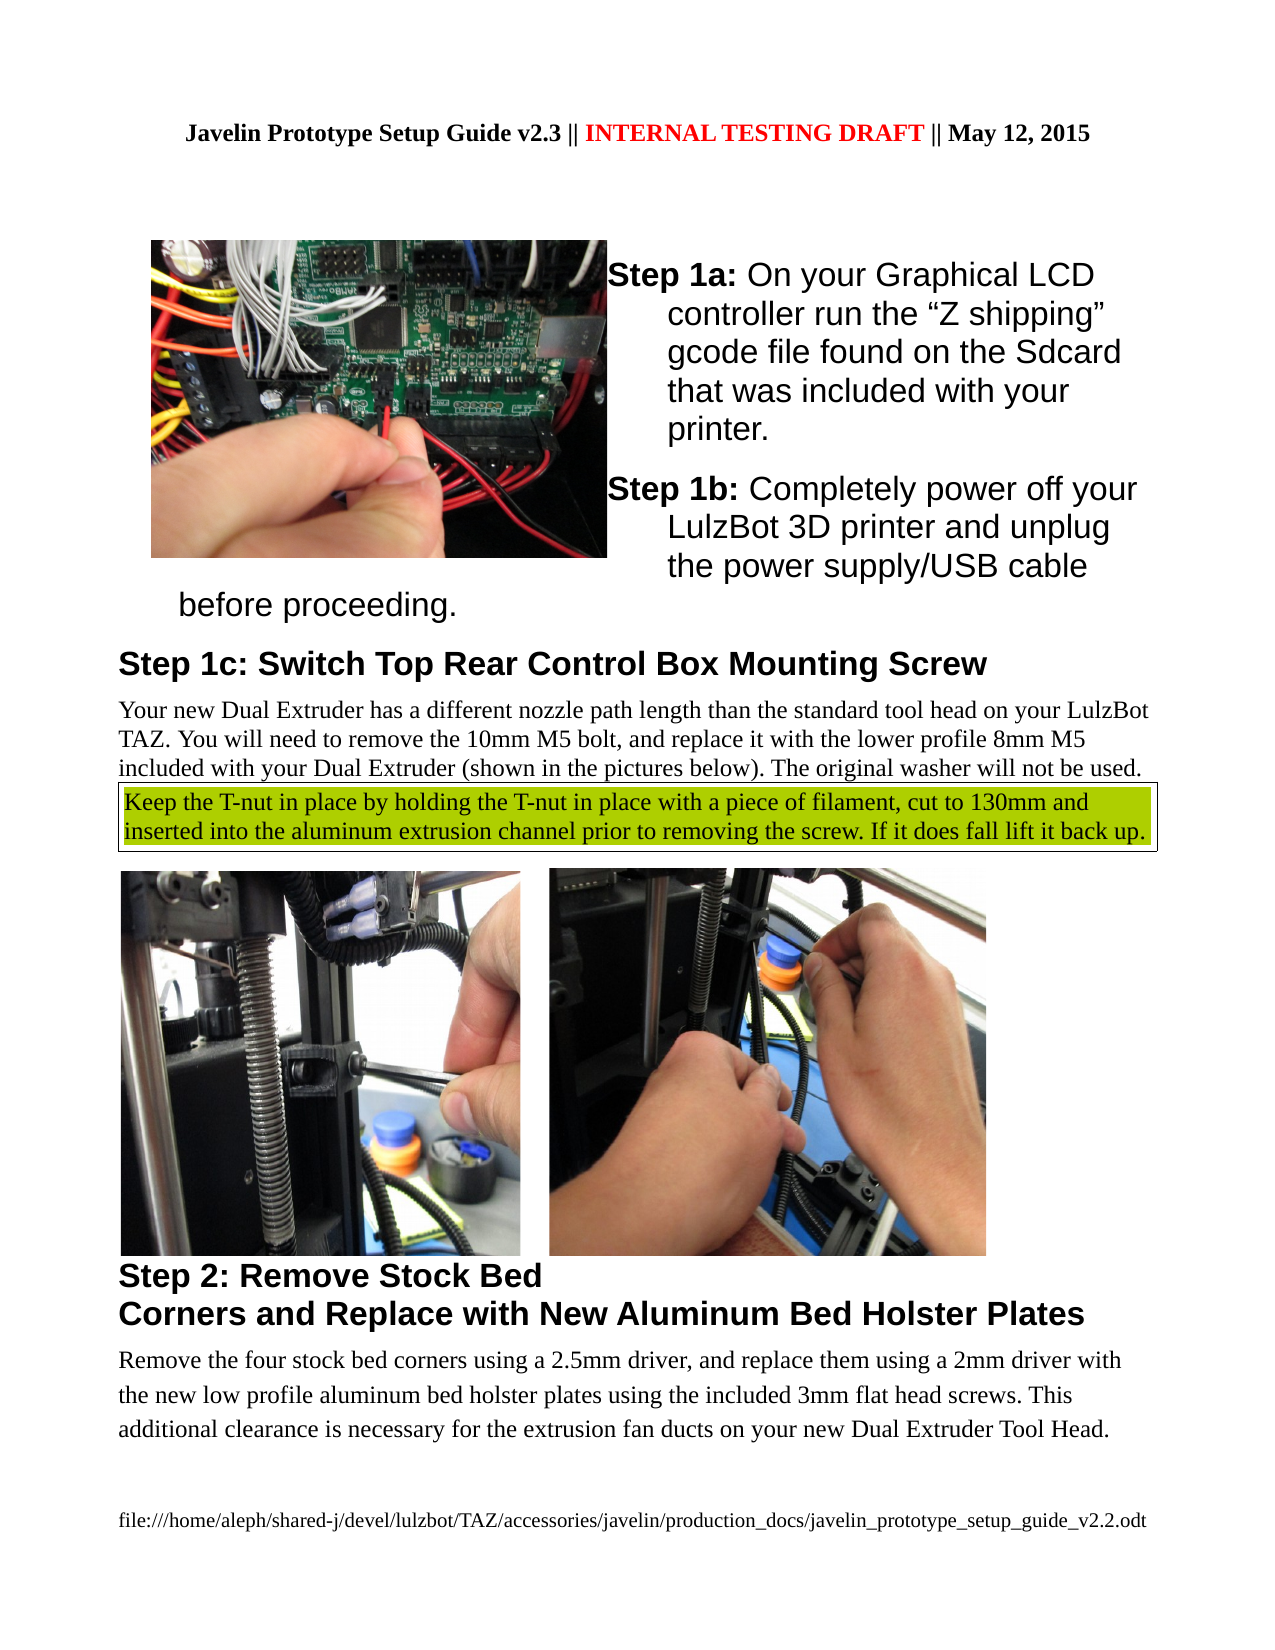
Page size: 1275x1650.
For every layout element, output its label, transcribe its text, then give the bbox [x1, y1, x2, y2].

picture [549, 868, 987, 1256]
subtitle Step 1a: On your Graphical LCD controller run the “Z shipping” gcode file found on the Sdcard that was included with your printer. [608, 255, 1157, 448]
text Your new Dual Extruder has a different nozzle path length than the standard tool head on your LulzBot TAZ. You will need to remove the 10mm M5 bolt, and replace it with the lower profile 8mm M5 included with your Dual Extruder (shown in the pictures below). The original washer will not be used. [118, 695, 1157, 782]
subtitle Step 1c: Switch Top Rear Control Box Mounting Screw [118, 644, 1157, 683]
picture [120, 871, 521, 1256]
subtitle [118, 255, 151, 448]
subtitle Step 1b: Completely power off your LulzBot 3D printer and unplug the power supply/USB cable before proceeding. [118, 469, 1157, 623]
subtitle Remove the four stock bed corners using a 2.5mm driver, and replace them using a 2mm driver with the new low profile aluminum bed holster plates using the included 3mm flat head screws. This additional clearance is necessary for the extrusion fan ducts on your new Dual Extruder Tool Head. [118, 1345, 1157, 1443]
picture [151, 240, 608, 558]
table_header Keep the T-nut in place by holding the T-nut in place with a piece of filament, cut to 130mm and inserted into the aluminum extrusion channel prior to removing the screw. If it does fall lift it back up. [119, 783, 1157, 851]
subtitle Step 2: Remove Stock Bed Corners and Replace with New Aluminum Bed Holster Plates [118, 872, 1157, 1333]
